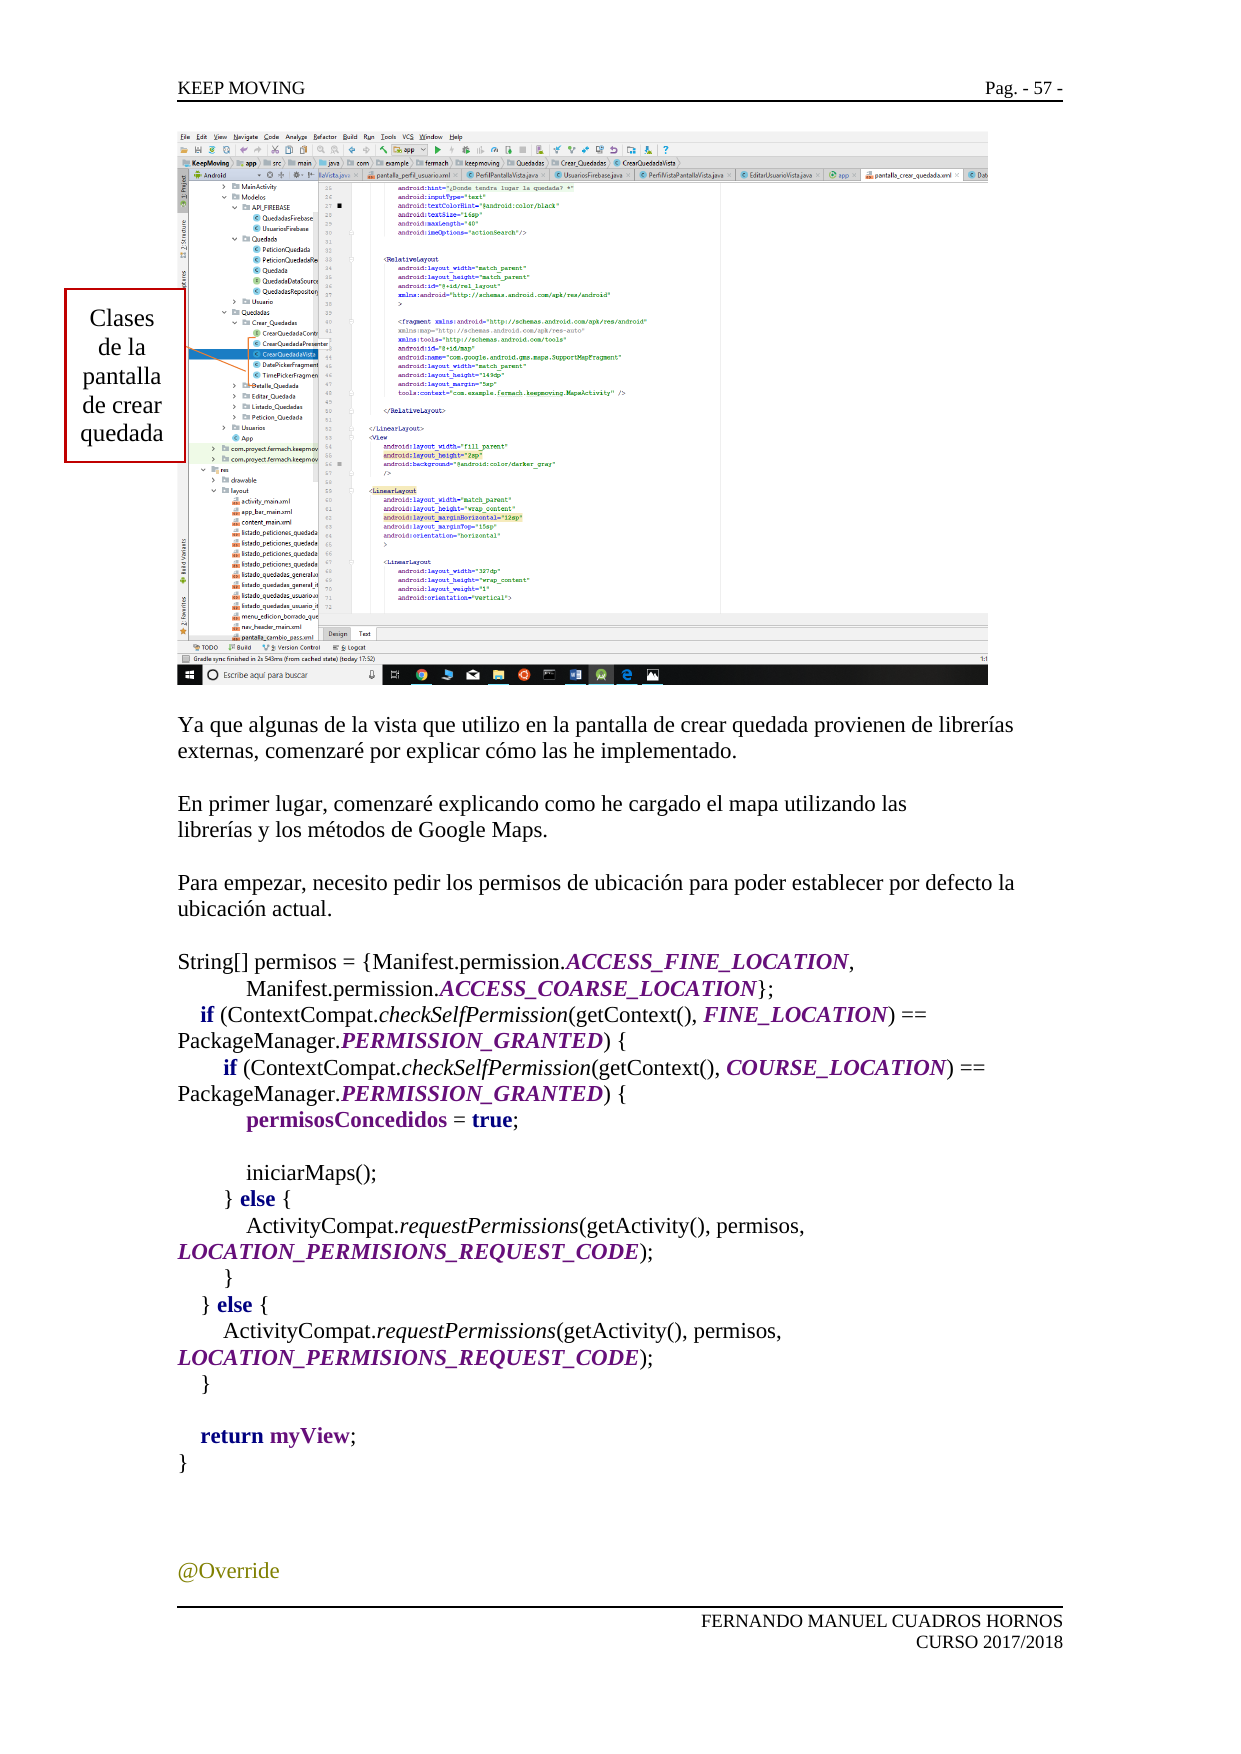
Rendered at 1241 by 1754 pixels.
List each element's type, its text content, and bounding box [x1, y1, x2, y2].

text librerías y los métodos de Google Maps. [177, 816, 1063, 843]
text Ya que algunas de la vista que utilizo en la pantalla de crear quedada provienen de librerías externas, comenzaré por explicar cómo las he implementado. [177, 711, 1063, 764]
text Para empezar, necesito pedir los permisos de ubicación para poder establecer por defecto la ubicación actual. [177, 869, 1063, 922]
text En primer lugar, comenzaré explicando como he cargado el mapa utilizando las [177, 790, 1063, 816]
text String[] permisos = {Manifest.permission.ACCESS_FINE_LOCATION, Manifest.permission.ACCESS_COARSE_LOCATION}; if (ContextCompat.checkSelfPermission(getContext(), FINE_LOCATION) == PackageManager.PERMISSION_GRANTED) { if (ContextCompat.checkSelfPermission(getContext(), COURSE_LOCATION) == PackageManager.PERMISSION_GRANTED) { permisosConcedidos = true; iniciarMaps(); } else { ActivityCompat.requestPermissions(getActivity(), permisos, LOCATION_PERMISIONS_REQUEST_CODE); } } else { ActivityCompat.requestPermissions(getActivity(), permisos, LOCATION_PERMISIONS_REQUEST_CODE); } return myView; } [177, 948, 1063, 1504]
text @Override [177, 1530, 1063, 1583]
